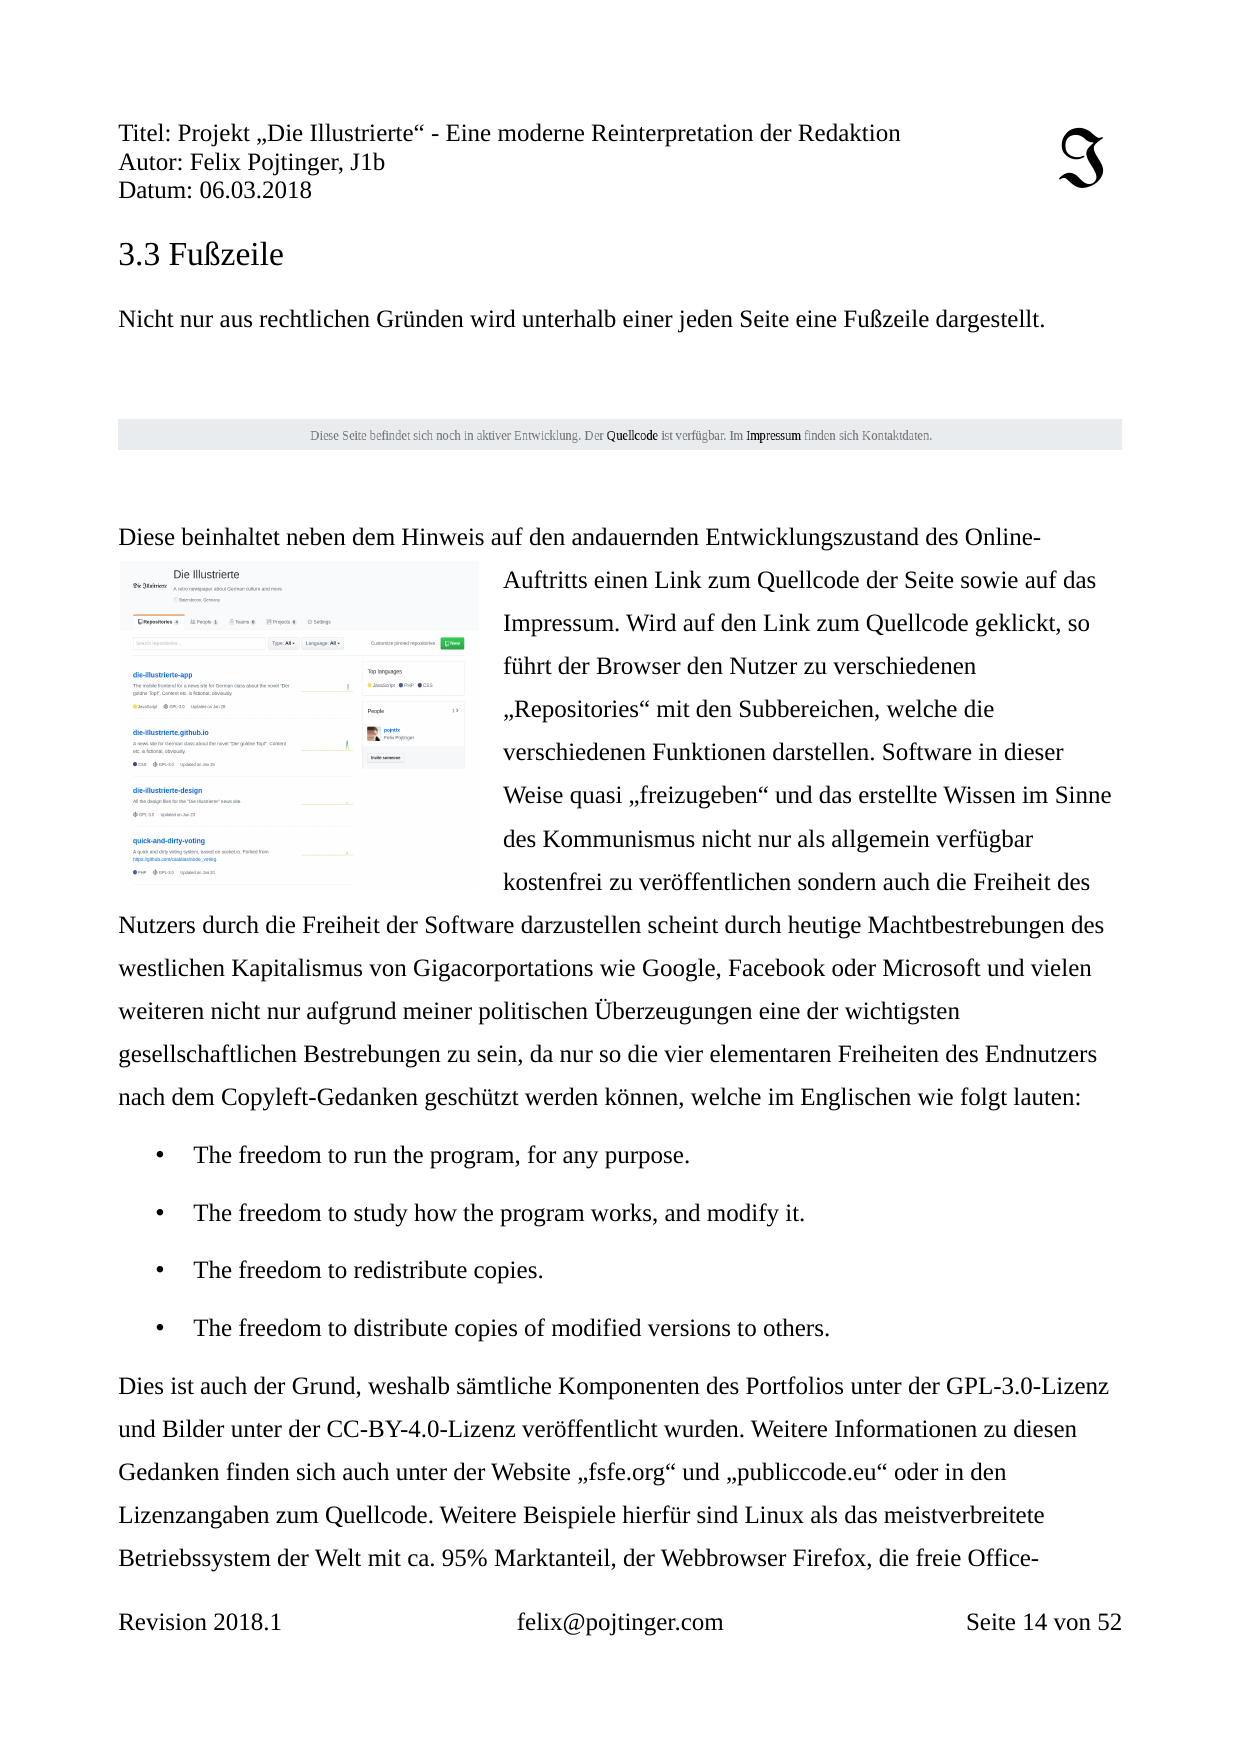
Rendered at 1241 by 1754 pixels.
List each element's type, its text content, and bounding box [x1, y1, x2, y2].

text Nicht nur aus rechtlichen Gründen wird unterhalb einer jeden Seite eine Fußzeile dargestellt. [118, 304, 1122, 333]
picture [120, 561, 479, 892]
text Diese beinhaltet neben dem Hinweis auf den andauernden Entwicklungszustand des Online-Auftritts einen Link zum Quellcode der Seite sowie auf das Impressum. Wird auf den Link zum Quellcode geklickt, so führt der Browser den Nutzer zu verschiedenen „Repositories“ mit den Subbereichen, welche die verschiedenen Funktionen darstellen. Software in dieser Weise quasi „freizugeben“ und das erstellte Wissen im Sinne des Kommunismus nicht nur als allgemein verfügbar kostenfrei zu veröffentlichen sondern auch die Freiheit des Nutzers durch die Freiheit der Software darzustellen scheint durch heutige Machtbestrebungen des westlichen Kapitalismus von Gigacorportations wie Google, Facebook oder Microsoft und vielen weiteren nicht nur aufgrund meiner politischen Überzeugungen eine der wichtigsten gesellschaftlichen Bestrebungen zu sein, da nur so die vier elementaren Freiheiten des Endnutzers nach dem Copyleft-Gedanken geschützt werden können, welche im Englischen wie folgt lauten: [118, 522, 1122, 1111]
picture [118, 419, 1123, 450]
list The freedom to redistribute copies. [156, 1256, 1122, 1284]
subtitle 3.3 Fußzeile [118, 234, 1122, 272]
picture [1046, 120, 1120, 194]
text Dies ist auch der Grund, weshalb sämtliche Komponenten des Portfolios unter der GPL-3.0-Lizenz und Bilder unter der CC-BY-4.0-Lizenz veröffentlicht wurden. Weitere Informationen zu diesen Gedanken finden sich auch unter der Website „fsfe.org“ und „publiccode.eu“ oder in den Lizenzangaben zum Quellcode. Weitere Beispiele hierfür sind Linux als das meistverbreitete Betriebssystem der Welt mit ca. 95% Marktanteil, der Webbrowser Firefox, die freie Office- [118, 1371, 1122, 1572]
list The freedom to study how the program works, and modify it. [156, 1198, 1122, 1227]
list The freedom to run the program, for any purpose. [156, 1140, 1122, 1169]
list The freedom to distribute copies of modified versions to others. [156, 1313, 1122, 1342]
